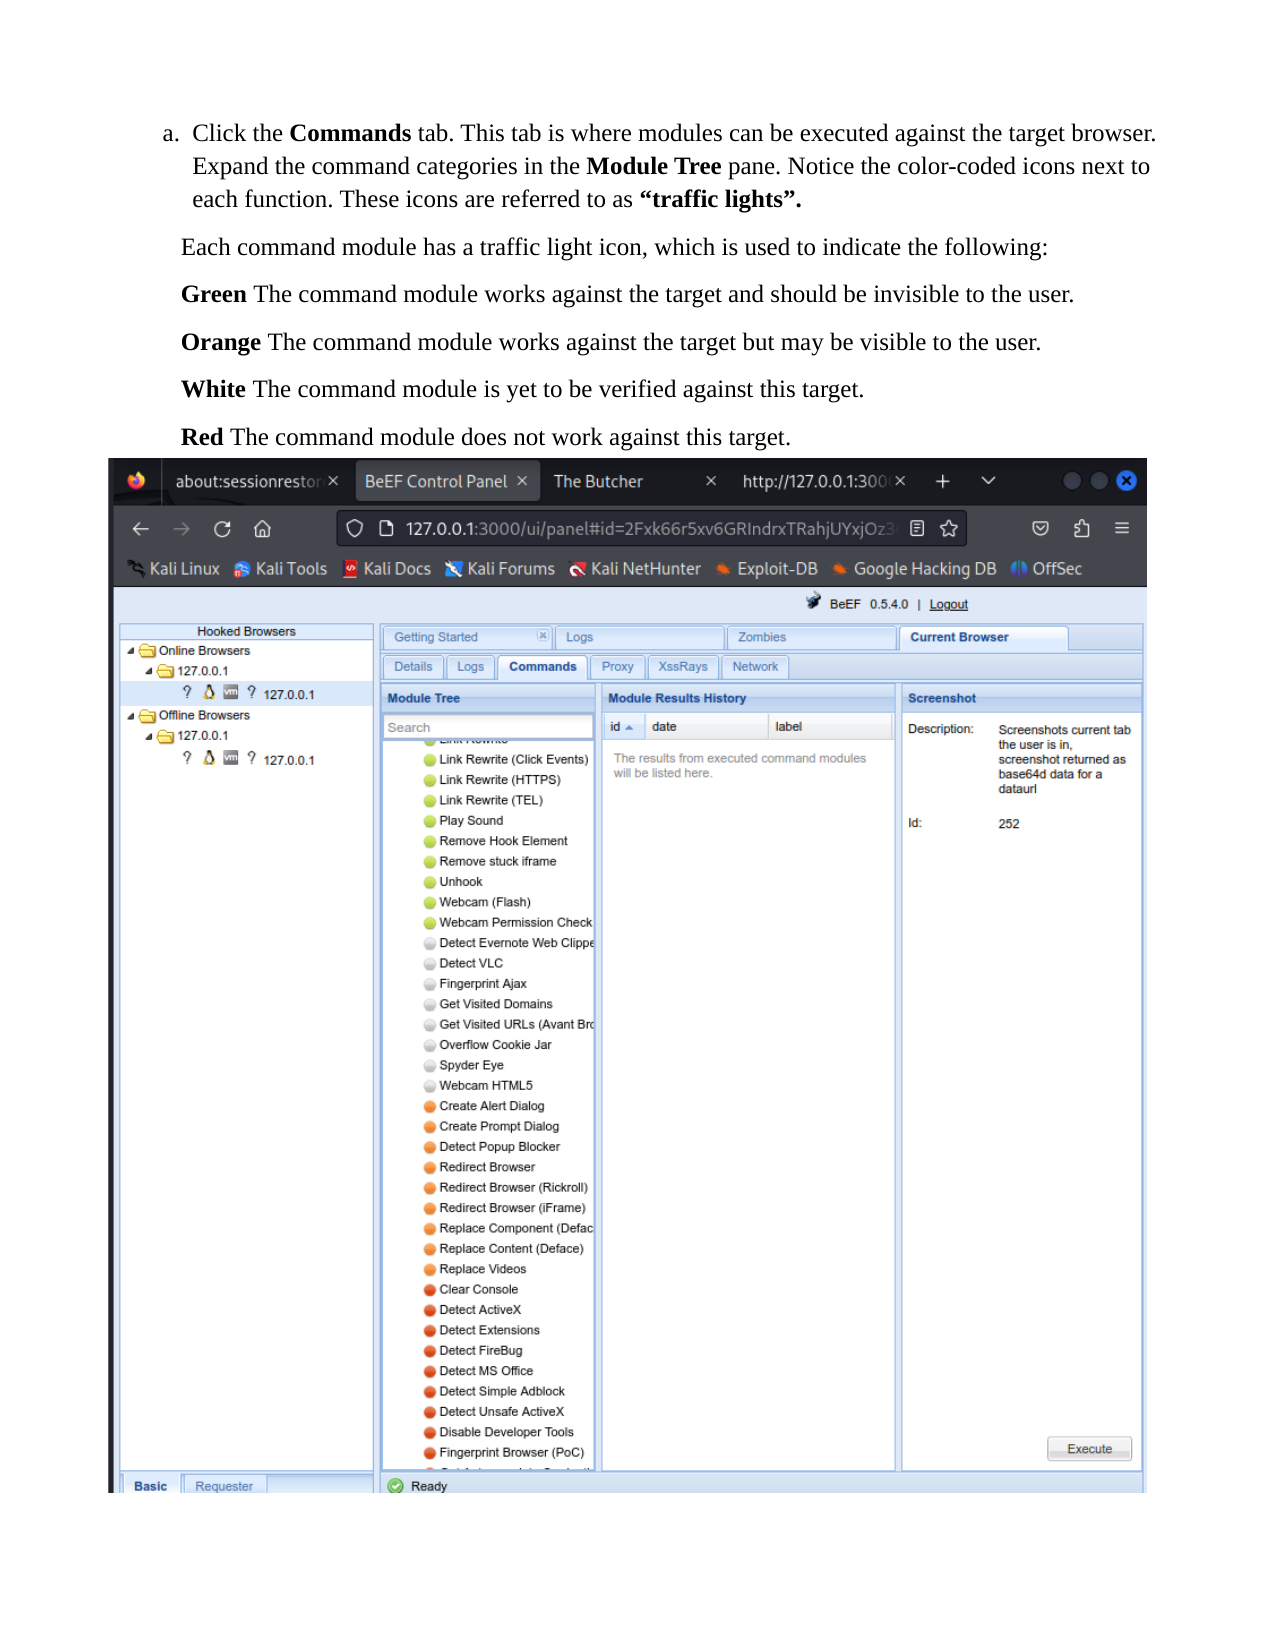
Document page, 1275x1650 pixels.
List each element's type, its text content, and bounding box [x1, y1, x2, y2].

text Each command module has a traffic light icon, which is used to indicate the following: [181, 232, 1157, 261]
picture [108, 458, 1147, 1493]
text White The command module is yet to be verified against this target. [181, 374, 1157, 403]
text Green The command module works against the target and should be invisible to the user. [181, 279, 1157, 308]
text Red The command module does not work against this target. [181, 422, 1157, 451]
list Click the Commands tab. This tab is where modules can be executed against the target browser. Expand the command categories in the Module Tree pane. Notice the color-coded icons next to each function. These icons are referred to as “traffic lights”. [162, 118, 1157, 213]
text Orange The command module works against the target but may be visible to the user. [181, 327, 1157, 356]
